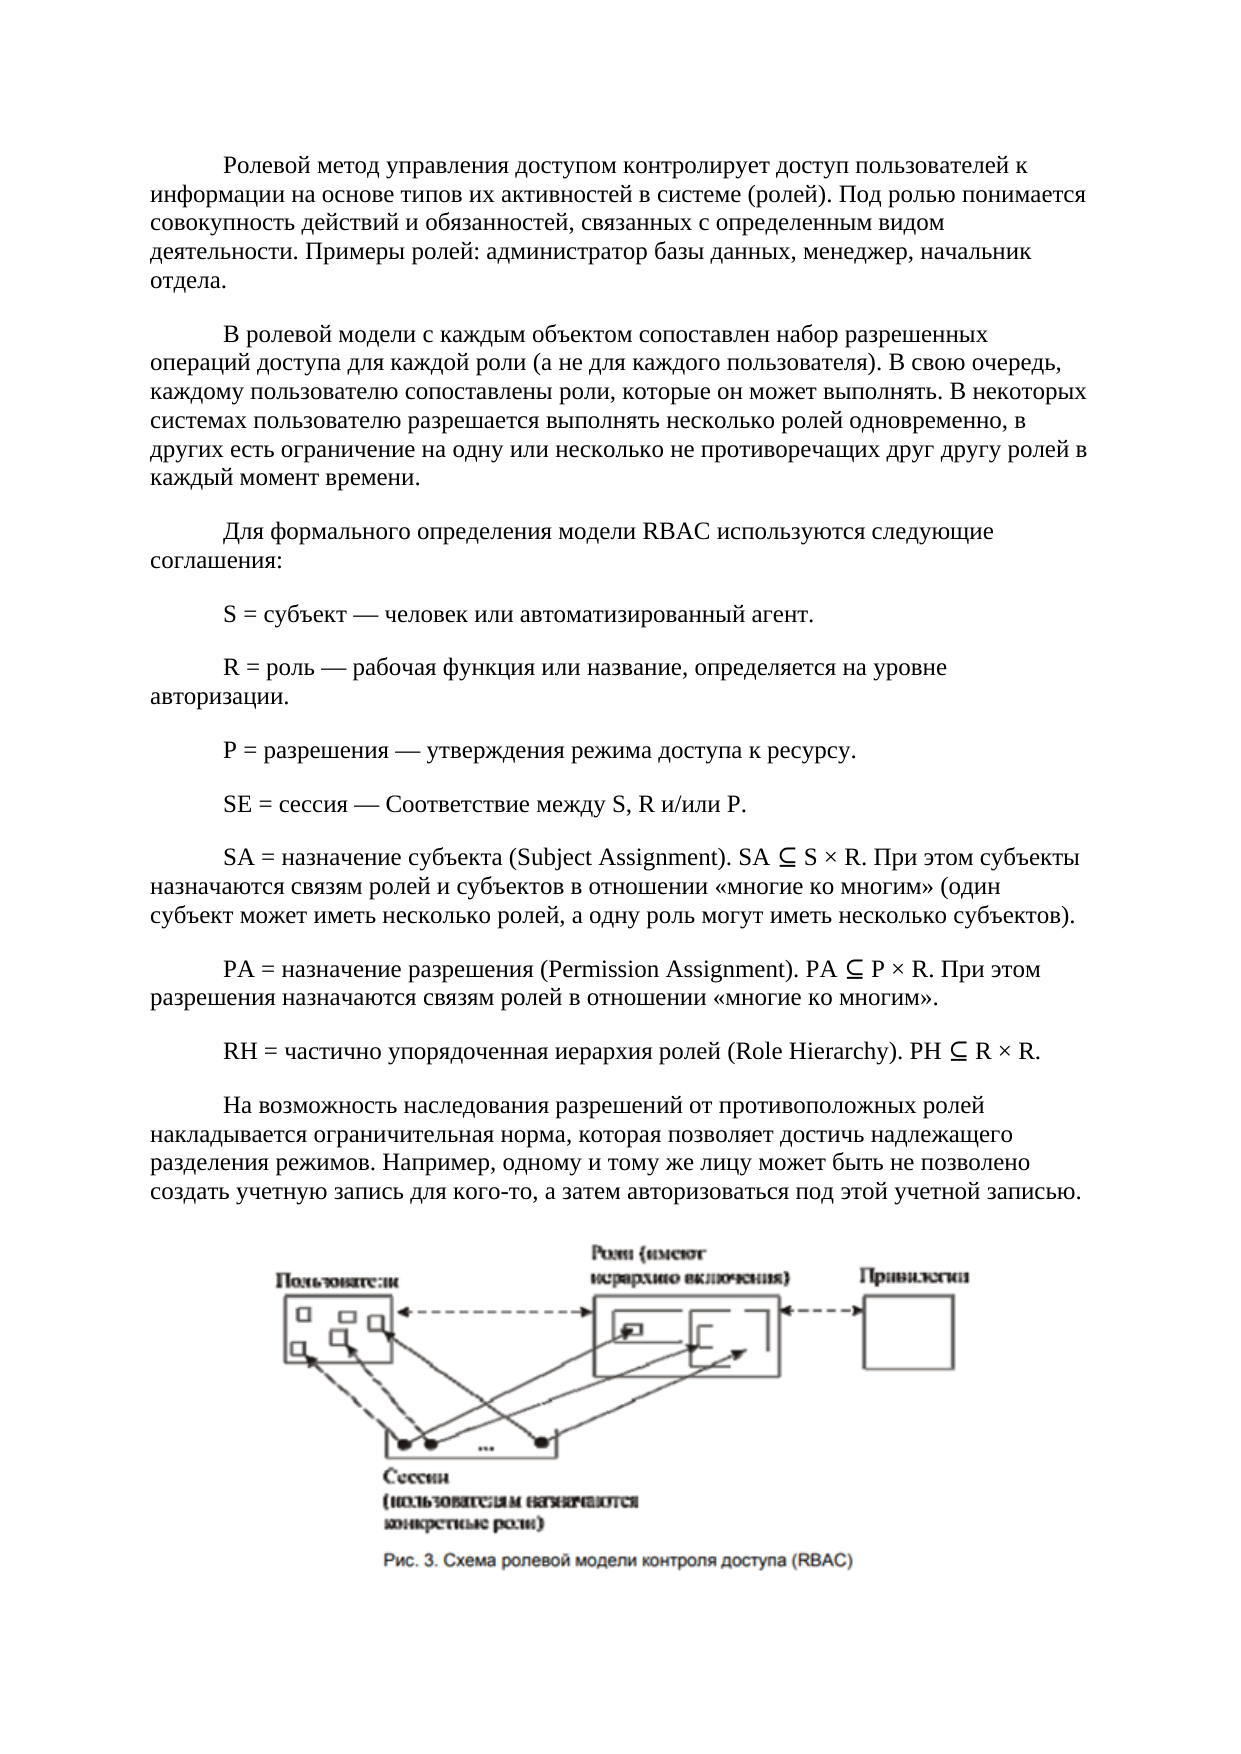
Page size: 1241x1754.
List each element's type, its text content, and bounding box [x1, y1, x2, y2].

text S = субъект — человек или автоматизированный агент. [150, 599, 1090, 627]
text SA = назначение субъекта (Subject Assignment). SA ⊆ S × R. При этом субъекты назначаются связям ролей и субъектов в отношении «многие ко многим» (один субъект может иметь несколько ролей, а одну роль могут иметь несколько субъектов). [150, 842, 1090, 929]
text R = роль — рабочая функция или название, определяется на уровне авторизации. [150, 652, 1090, 710]
text В ролевой модели с каждым объектом сопоставлен набор разрешенных операций доступа для каждой роли (а не для каждого пользователя). В свою очередь, каждому пользователю сопоставлены роли, которые он может выполнять. В некоторых системах пользователю разрешается выполнять несколько ролей одновременно, в других есть ограничение на одну или несколько не противоречащих друг другу ролей в каждый момент времени. [150, 319, 1090, 491]
text PA = назначение разрешения (Permission Assignment). PA ⊆ P × R. При этом разрешения назначаются связям ролей в отношении «многие ко многим». [150, 954, 1090, 1011]
text На возможность наследования разрешений от противоположных ролей накладывается ограничительная норма, которая позволяет достичь надлежащего разделения режимов. Например, одному и тому же лицу может быть не позволено создать учетную запись для кого-то, а затем авторизоваться под этой учетной записью. [150, 1090, 1090, 1205]
picture [222, 1230, 1039, 1585]
text RH = частично упорядоченная иерархия ролей (Role Hierarchy). PH ⊆ R × R. [150, 1036, 1090, 1065]
text P = разрешения — утверждения режима доступа к ресурсу. [150, 735, 1090, 764]
text Ролевой метод управления доступом контролирует доступ пользователей к информации на основе типов их активностей в системе (ролей). Под ролью понимается совокупность действий и обязанностей, связанных с определенным видом деятельности. Примеры ролей: администратор базы данных, менеджер, начальник отдела. [150, 150, 1090, 294]
text Для формального определения модели RBAC используются следующие соглашения: [150, 516, 1090, 574]
text SE = cессия — Соответствие между S, R и/или P. [150, 789, 1090, 817]
